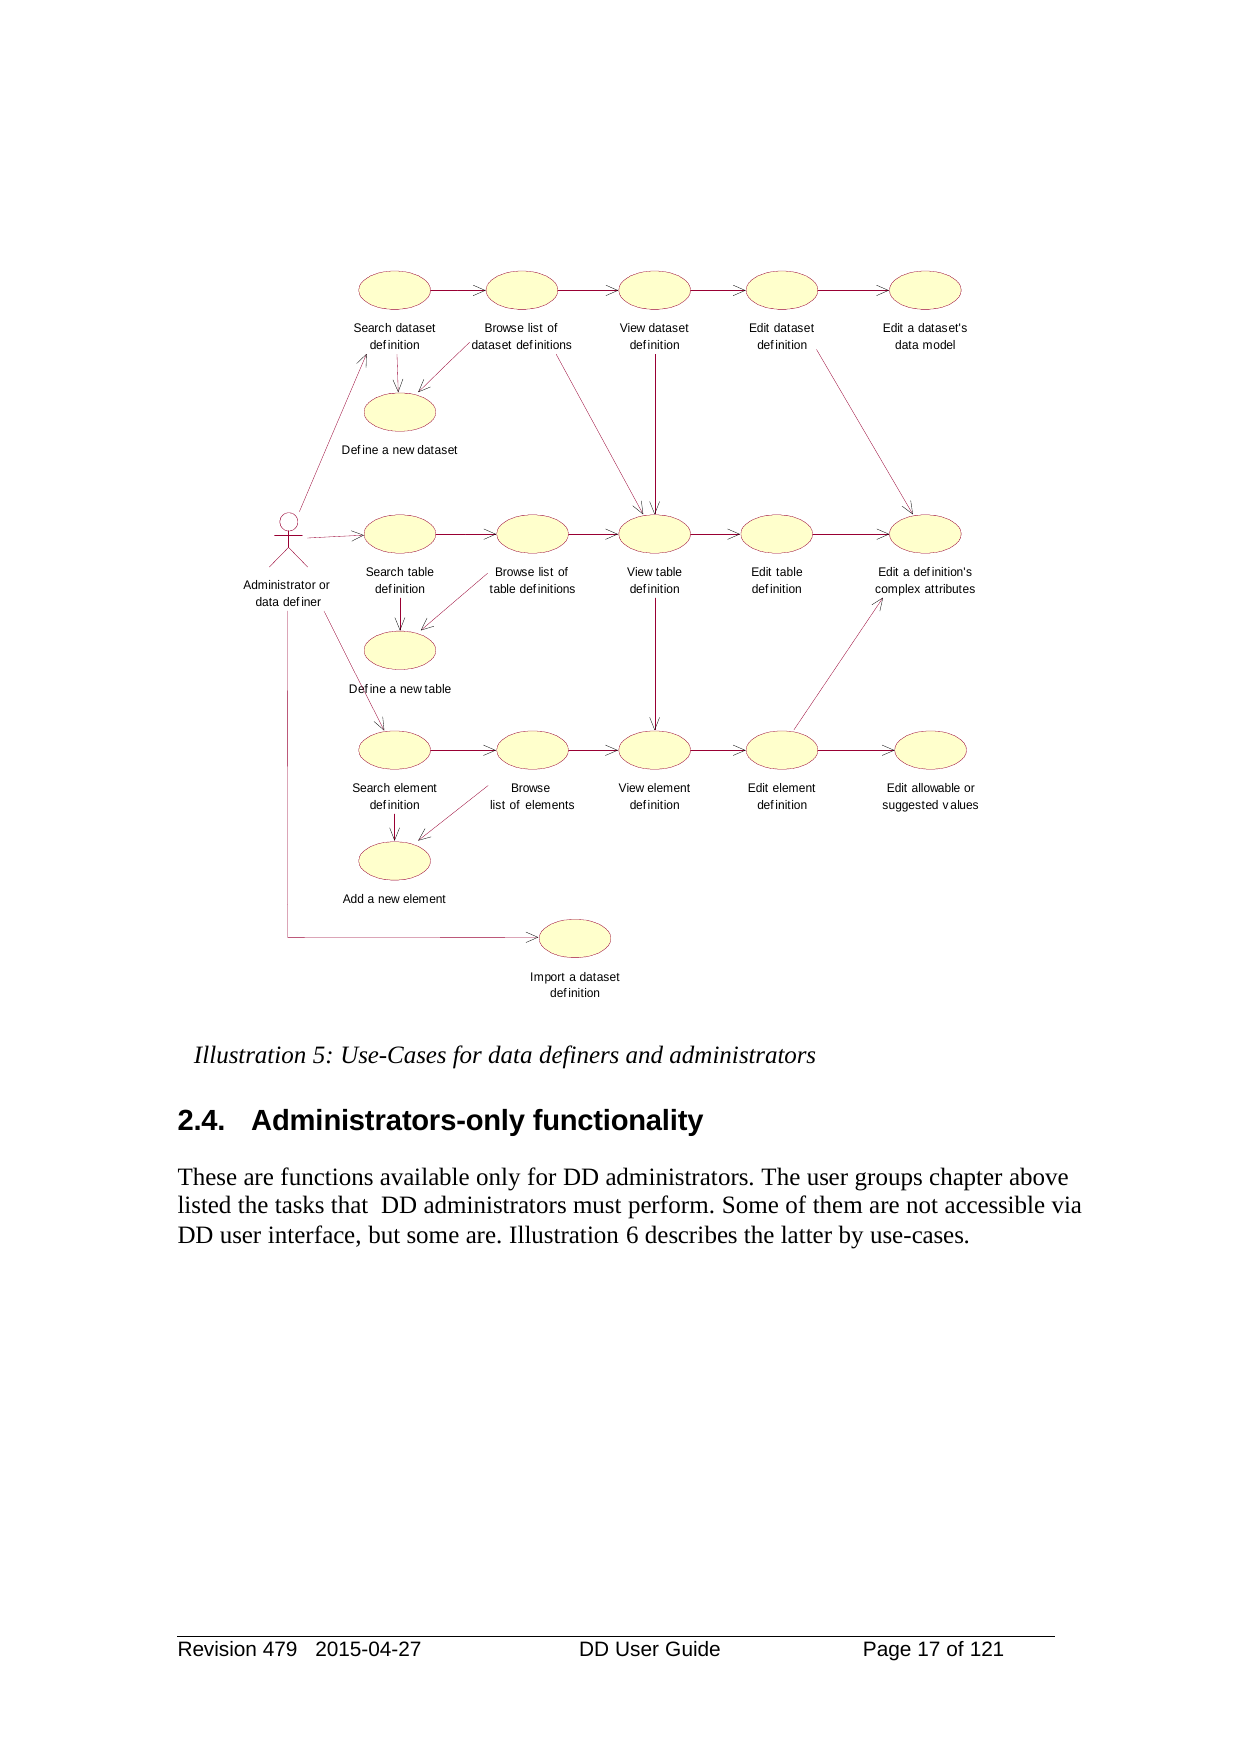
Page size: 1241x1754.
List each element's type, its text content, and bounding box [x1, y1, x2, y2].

text These are functions available only for DD administrators. The user groups chapter above listed the tasks that DD administrators must perform. Some of them are not accessible via DD user interface, but some are. Illustration 6 describes the latter by use-cases. [177, 1161, 1092, 1248]
subtitle Administrators-only functionality [177, 1103, 1092, 1137]
text Illustration 5: Use-Cases for data definers and administrators [194, 232, 1076, 1069]
